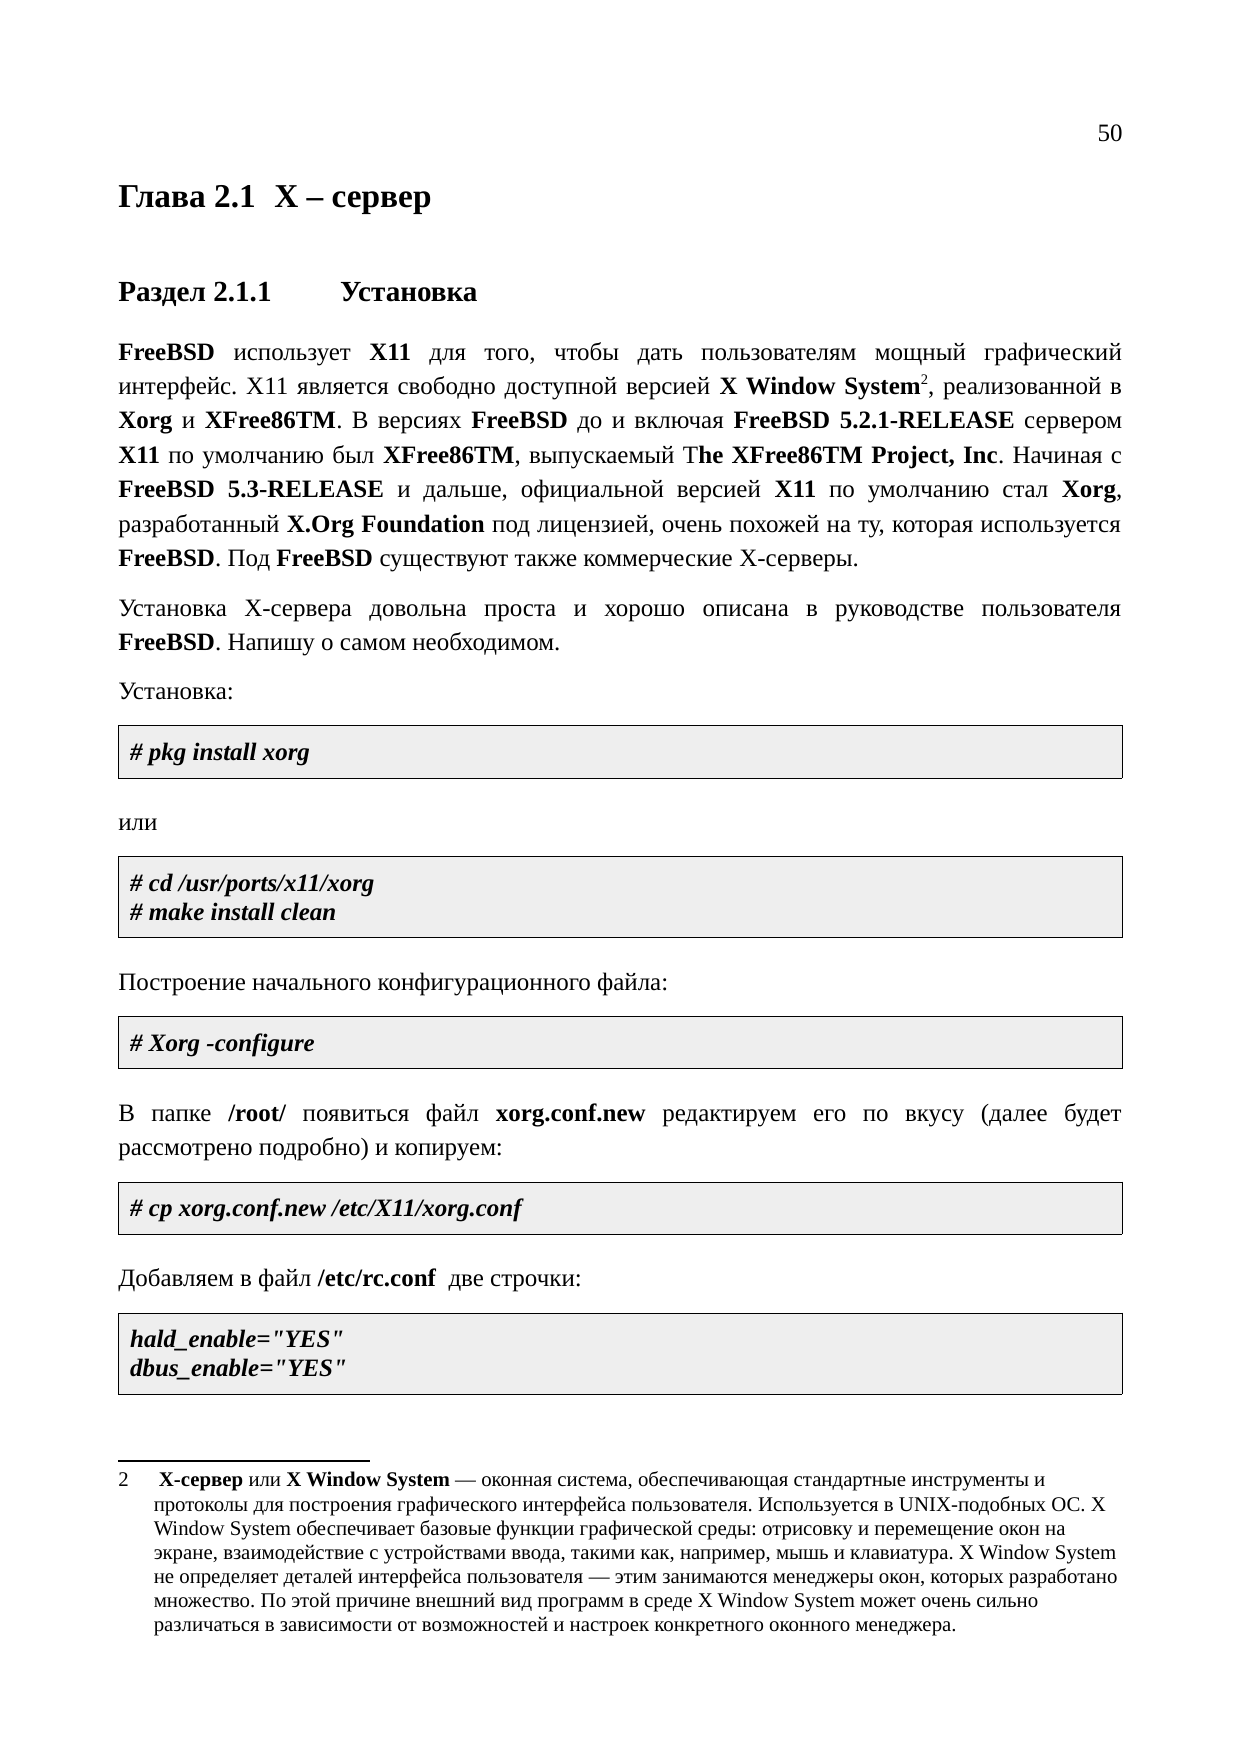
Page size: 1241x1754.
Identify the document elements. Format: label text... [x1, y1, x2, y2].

text X-сервер или X Window System — оконная система, обеспечивающая стандартные инструменты и протоколы для построения графического интерфейса пользователя. Используется в UNIX-подобных ОС. X Window System обеспечивает базовые функции графической среды: отрисовку и перемещение окон на экране, взаимодействие с устройствами ввода, такими как, например, мышь и клавиатура. X Window System не определяет деталей интерфейса пользователя — этим занимаются менеджеры окон, которых разработано множество. По этой причине внешний вид программ в среде X Window System может очень сильно различаться в зависимости от возможностей и настроек конкретного оконного менеджера. [118, 1467, 1122, 1636]
subtitle Установка [118, 274, 1122, 307]
text # pkg install xorg [119, 726, 1122, 778]
text # make install clean [119, 885, 1122, 937]
text hald_enable="YES" [119, 1314, 1122, 1341]
text # cp xorg.conf.new /etc/X11/xorg.conf [119, 1183, 1122, 1234]
text # Xorg -configure [119, 1017, 1122, 1068]
text # cd /usr/ports/x11/xorg [119, 857, 1122, 885]
text или [118, 807, 1122, 836]
text FreeBSD использует X11 для того, чтобы дать пользователям мощный графический интерфейс. X11 является свободно доступной версией X Window System, реализованной в Xorg и XFree86TM. В версиях FreeBSD до и включая FreeBSD 5.2.1-RELEASE сервером X11 по умолчанию был XFree86TM, выпускаемый The XFree86TM Project, Inc. Начиная с FreeBSD 5.3-RELEASE и дальше, официальной версией X11 по умолчанию стал Xorg, разработанный X.Org Foundation под лицензией, очень похожей на ту, которая используется FreeBSD. Под FreeBSD существуют также коммерческие X-серверы. [118, 337, 1122, 572]
text Установка X-сервера довольна проста и хорошо описана в руководстве пользователя FreeBSD. Напишу о самом необходимом. [118, 593, 1122, 656]
text В папке /root/ появиться файл xorg.conf.new редактируем его по вкусу (далее будет рассмотрено подробно) и копируем: [118, 1098, 1122, 1161]
text Построение начального конфигурационного файла: [118, 967, 1122, 996]
subtitle X – сервер [118, 176, 1122, 215]
text dbus_enable="YES" [119, 1341, 1122, 1394]
text Установка: [118, 676, 1122, 705]
text Добавляем в файл /etc/rc.conf две строчки: [118, 1263, 1122, 1292]
